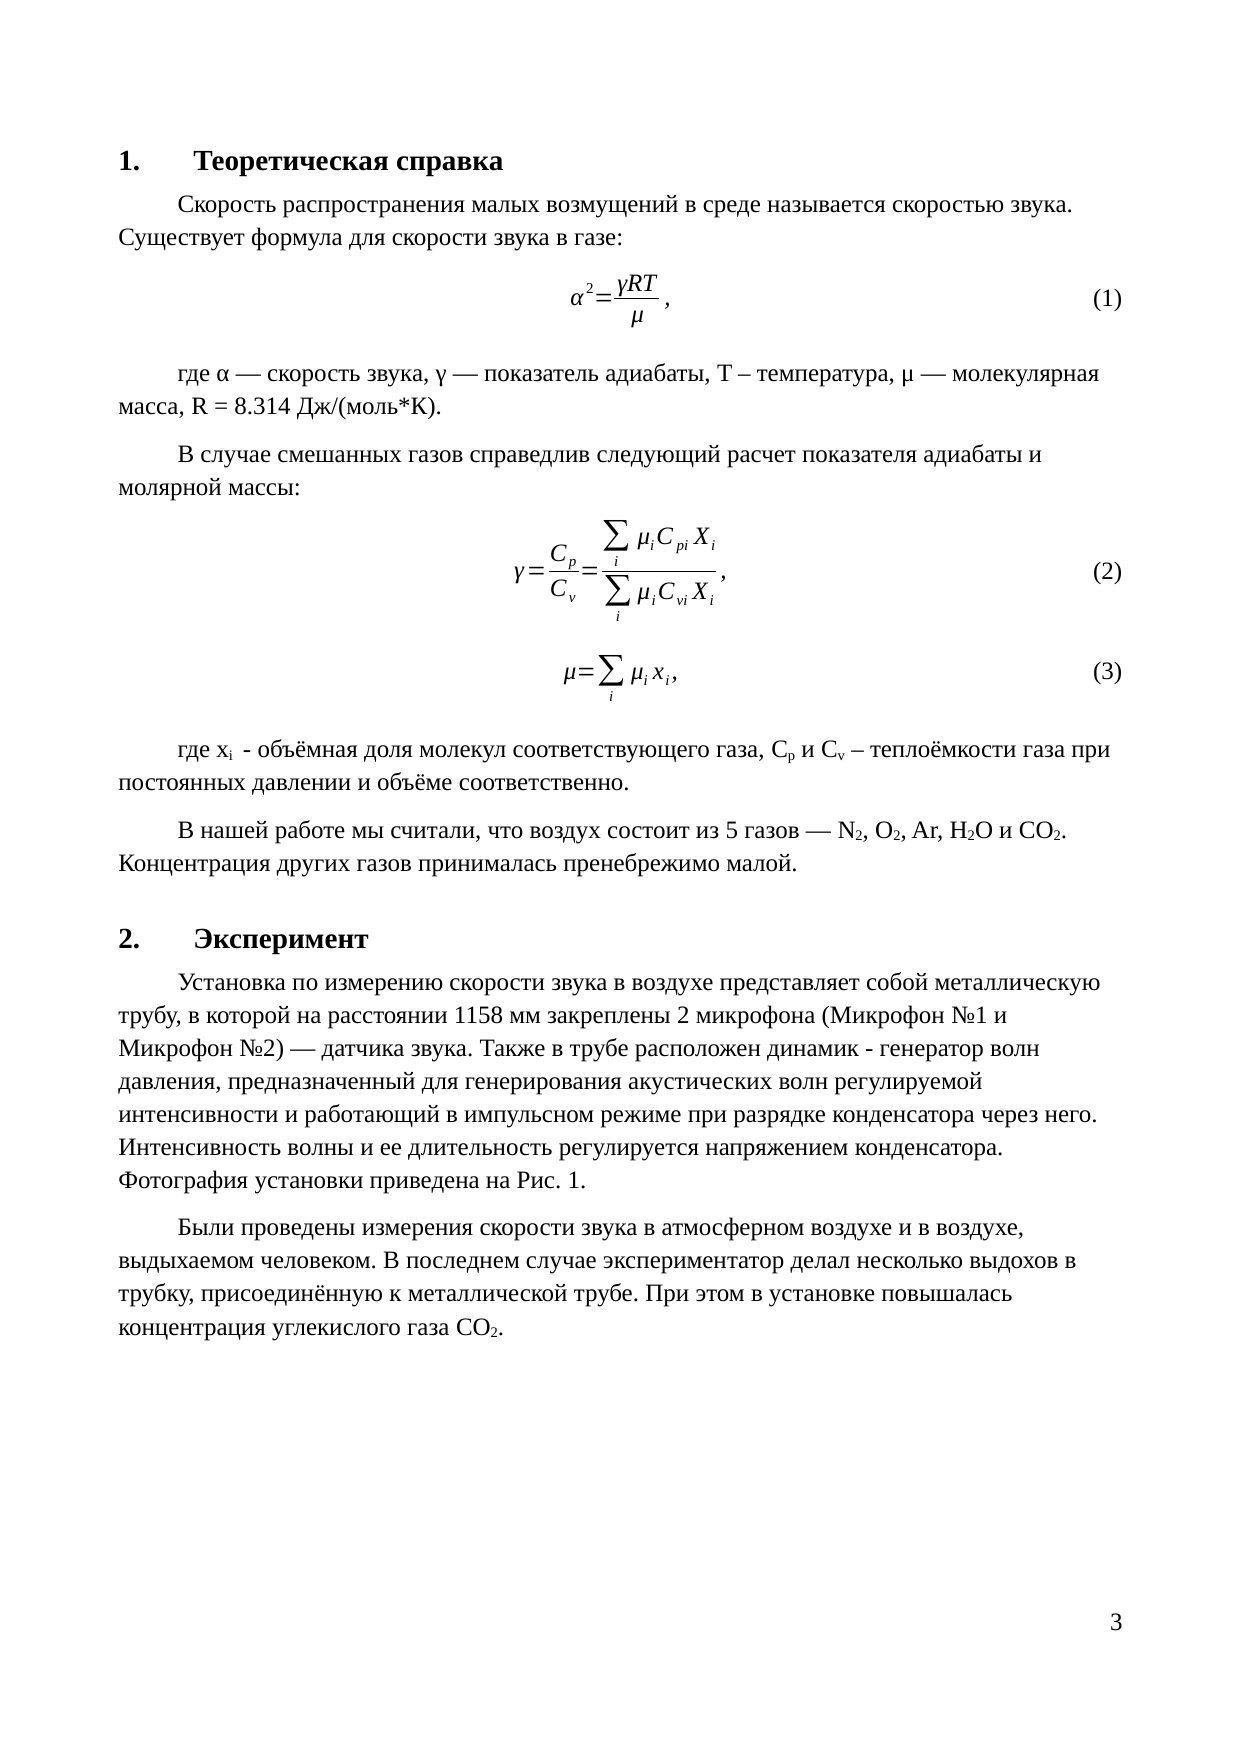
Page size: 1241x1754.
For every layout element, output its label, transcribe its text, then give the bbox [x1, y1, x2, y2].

text (3) [118, 654, 1122, 705]
text (1) [118, 270, 1122, 329]
text где α — скорость звука, γ — показатель адиабаты, T – температура, μ — молекулярная масса, R = 8.314 Дж/(моль*К). [118, 358, 1122, 420]
text Скорость распространения малых возмущений в среде называется скоростью звука. Существует формула для скорости звука в газе: [118, 189, 1122, 251]
subtitle Теоретическая справка [118, 143, 1122, 177]
text Были проведены измерения скорости звука в атмосферном воздухе и в воздухе, выдыхаемом человеком. В последнем случае экспериментатор делал несколько выдохов в трубку, присоединённую к металлической трубе. При этом в установке повышалась концентрация углекислого газа CO2. [118, 1212, 1122, 1340]
text В случае смешанных газов справедлив следующий расчет показателя адиабаты и молярной массы: [118, 439, 1122, 501]
subtitle Эксперимент [118, 921, 1122, 954]
text где xi - объёмная доля молекул соответствующего газа, Cp и Cv – теплоёмкости газа при постоянных давлении и объёме соответственно. [118, 734, 1122, 796]
text Установка по измерению скорости звука в воздухе представляет собой металлическую трубу, в которой на расстоянии 1158 мм закреплены 2 микрофона (Микрофон №1 и Микрофон №2) — датчика звука. Также в трубе расположен динамик - генератор волн давления, предназначенный для генерирования акустических волн регулируемой интенсивности и работающий в импульсном режиме при разрядке конденсатора через него. Интенсивность волны и ее длительность регулируется напряжением конденсатора. Фотография установки приведена на Рис. 1. [118, 967, 1122, 1194]
text (2) [118, 519, 1122, 625]
text В нашей работе мы считали, что воздух состоит из 5 газов — N2, O2, Ar, H2O и CO2. Концентрация других газов принималась пренебрежимо малой. [118, 815, 1122, 877]
